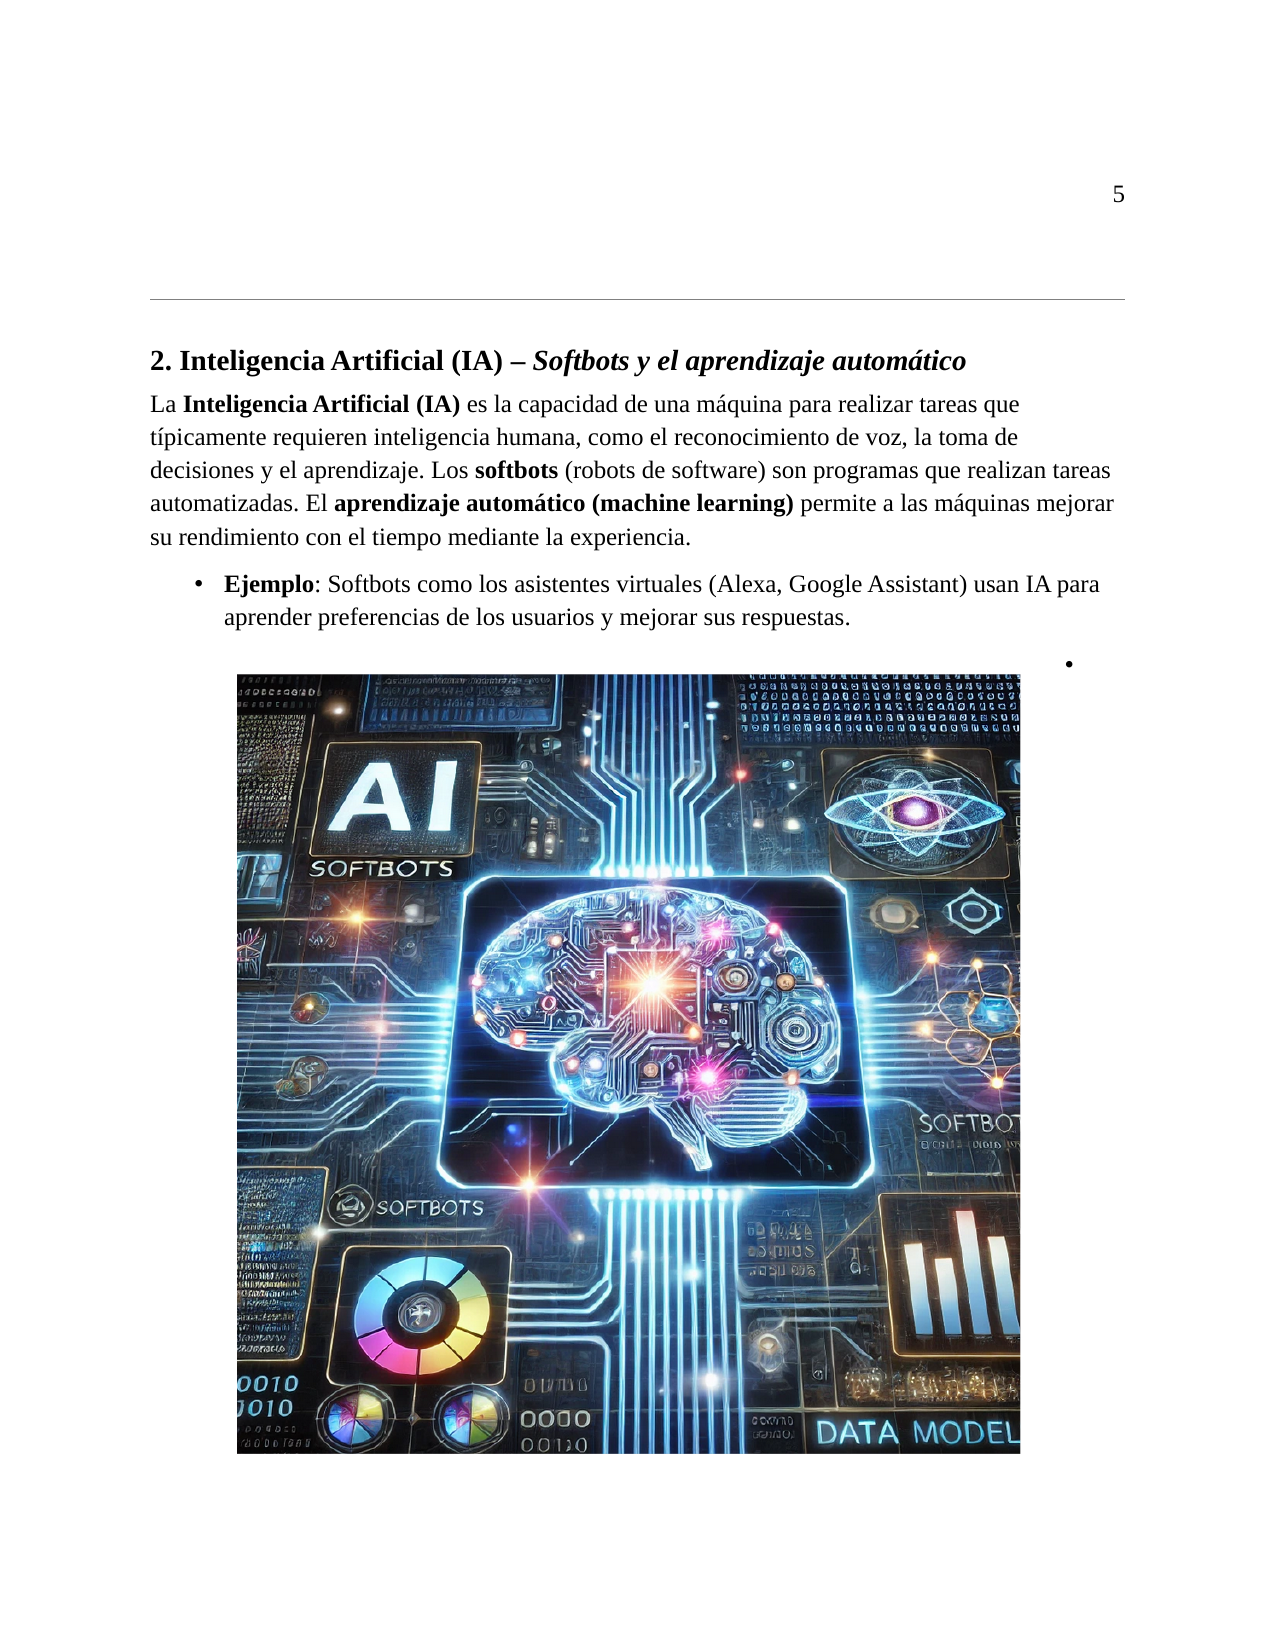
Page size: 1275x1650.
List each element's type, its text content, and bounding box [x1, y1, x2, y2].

list Ejemplo: Softbots como los asistentes virtuales (Alexa, Google Assistant) usan IA para aprender preferencias de los usuarios y mejorar sus respuestas. [194, 569, 1125, 631]
subtitle 2. Inteligencia Artificial (IA) – Softbots y el aprendizaje automático [150, 343, 1125, 377]
text La Inteligencia Artificial (IA) es la capacidad de una máquina para realizar tareas que típicamente requieren inteligencia humana, como el reconocimiento de voz, la toma de decisiones y el aprendizaje. Los softbots (robots de software) son programas que realizan tareas automatizadas. El aprendizaje automático (machine learning) permite a las máquinas mejorar su rendimiento con el tiempo mediante la experiencia. [150, 389, 1125, 550]
picture [237, 674, 1021, 1454]
